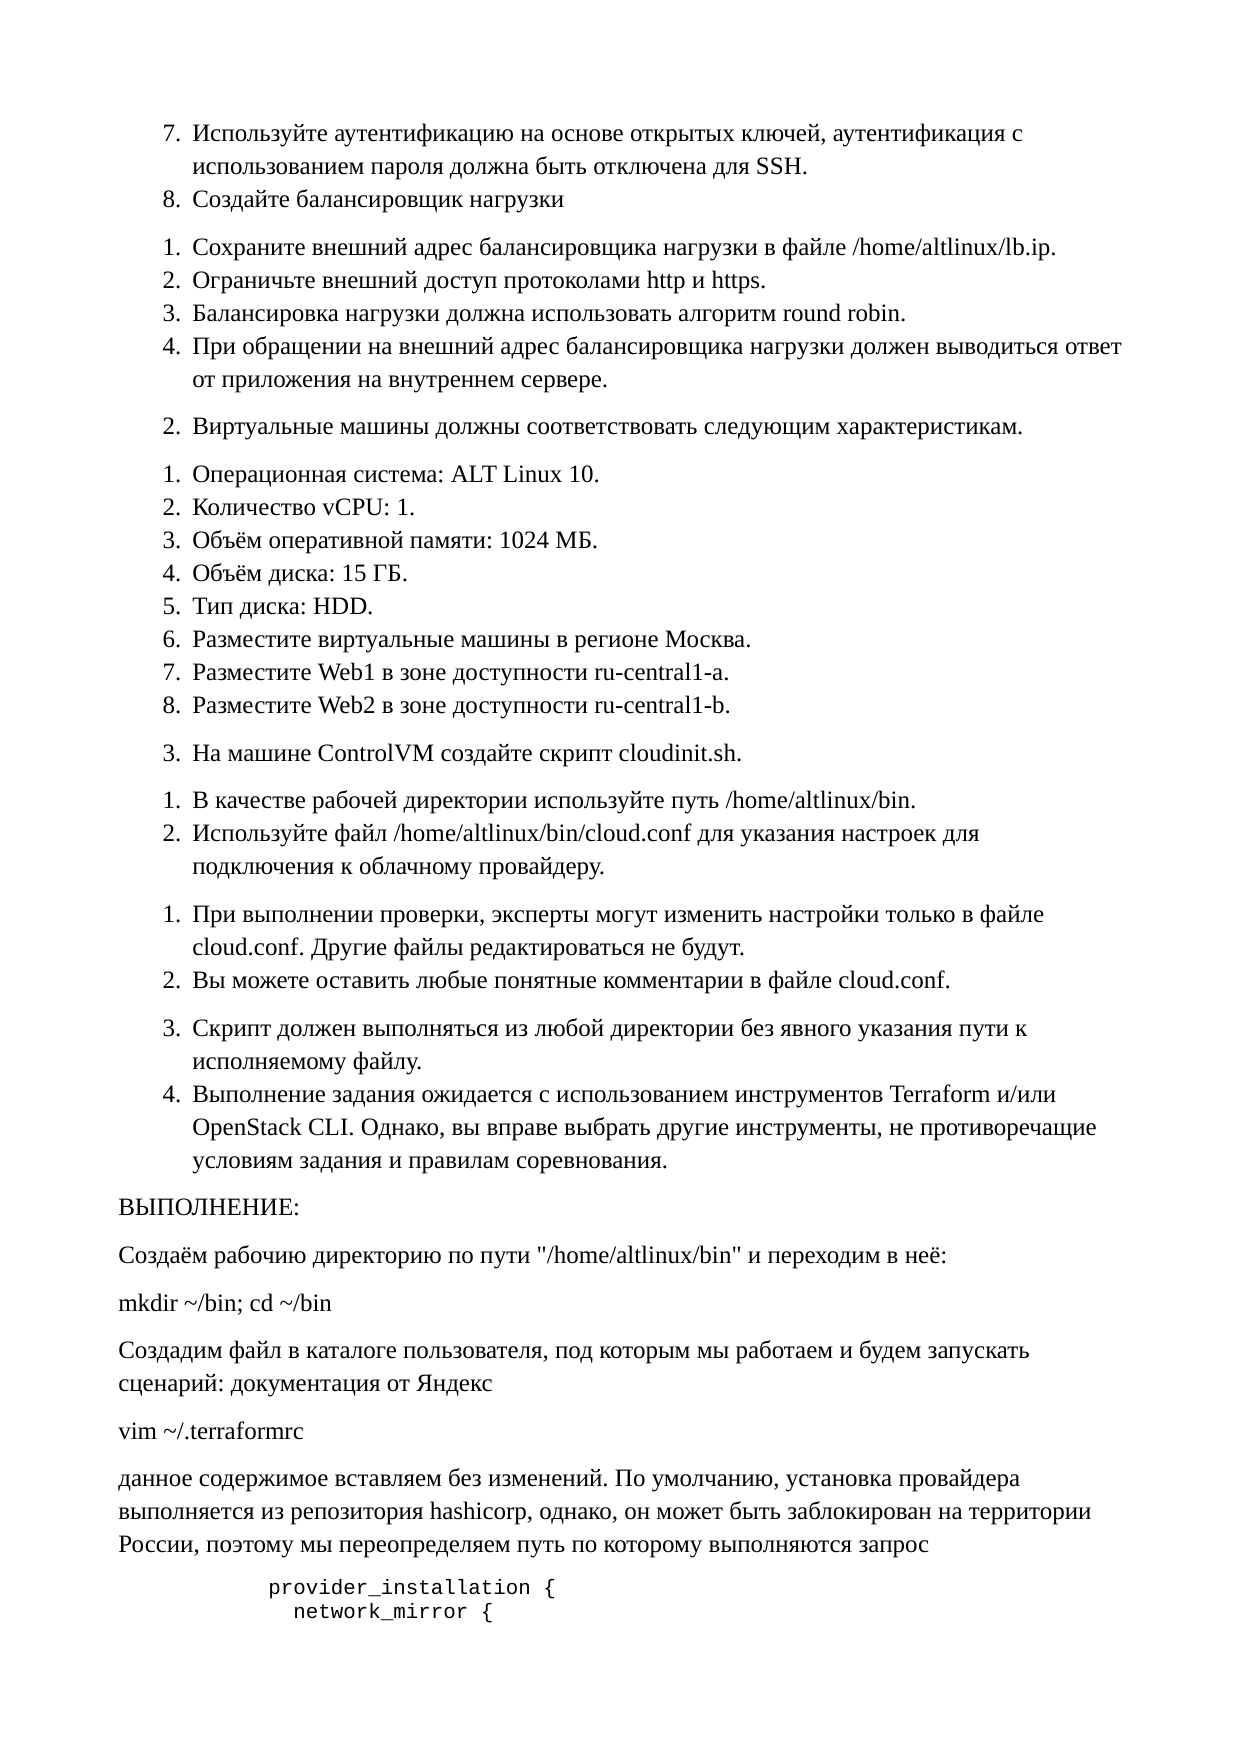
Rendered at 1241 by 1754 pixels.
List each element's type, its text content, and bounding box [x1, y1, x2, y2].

list Разместите Web2 в зоне доступности ru-central1-b. [162, 690, 1122, 719]
list При выполнении проверки, эксперты могут изменить настройки только в файле cloud.conf. Другие файлы редактироваться не будут. [162, 899, 1122, 961]
list Используйте аутентификацию на основе открытых ключей, аутентификация с использованием пароля должна быть отключена для SSH. [162, 118, 1122, 180]
text mkdir ~/bin; cd ~/bin [118, 1288, 1122, 1316]
list Балансировка нагрузки должна использовать алгоритм round robin. [162, 298, 1122, 327]
list Тип диска: HDD. [162, 591, 1122, 620]
list Ограничьте внешний доступ протоколами http и https. [162, 265, 1122, 293]
list Объём оперативной памяти: 1024 МБ. [162, 525, 1122, 554]
list В качестве рабочей директории используйте путь /home/altlinux/bin. [162, 785, 1122, 814]
list Используйте файл /home/altlinux/bin/cloud.conf для указания настроек для подключения к облачному провайдеру. [162, 818, 1122, 880]
text vim ~/.terraformrc [118, 1416, 1122, 1444]
list Виртуальные машины должны соответствовать следующим характеристикам. [162, 411, 1122, 440]
list Выполнение задания ожидается с использованием инструментов Terraform и/или OpenStack CLI. Однако, вы вправе выбрать другие инструменты, не противоречащие условиям задания и правилам соревнования. [162, 1079, 1122, 1173]
list Создайте балансировщик нагрузки [162, 184, 1122, 213]
list Разместите виртуальные машины в регионе Москва. [162, 624, 1122, 653]
list Количество vCPU: 1. [162, 492, 1122, 521]
text Создадим файл в каталоге пользователя, под которым мы работаем и будем запускать сценарий: документация от Яндекс [118, 1335, 1122, 1397]
list Объём диска: 15 ГБ. [162, 558, 1122, 587]
list На машине ControlVM создайте скрипт cloudinit.sh. [162, 738, 1122, 767]
text ВЫПОЛНЕНИЕ: [118, 1192, 1122, 1221]
list Разместите Web1 в зоне доступности ru-central1-a. [162, 657, 1122, 686]
text Создаём рабочию директорию по пути "/home/altlinux/bin" и переходим в неё: [118, 1240, 1122, 1269]
list Сохраните внешний адрес балансировщика нагрузки в файле /home/altlinux/lb.ip. [162, 232, 1122, 261]
list Вы можете оставить любые понятные комментарии в файле cloud.conf. [162, 965, 1122, 994]
list Операционная система: ALT Linux 10. [162, 459, 1122, 488]
list При обращении на внешний адрес балансировщика нагрузки должен выводиться ответ от приложения на внутреннем сервере. [162, 331, 1122, 393]
text данное содержимое вставляем без изменений. По умолчанию, установка провайдера выполняется из репозитория hashicorp, однако, он может быть заблокирован на территории России, поэтому мы переопределяем путь по которому выполняются запрос [118, 1463, 1122, 1558]
list Скрипт должен выполняться из любой директории без явного указания пути к исполняемому файлу. [162, 1013, 1122, 1074]
text network_mirror { [118, 1601, 1122, 1624]
text provider_installation { [118, 1577, 1122, 1601]
